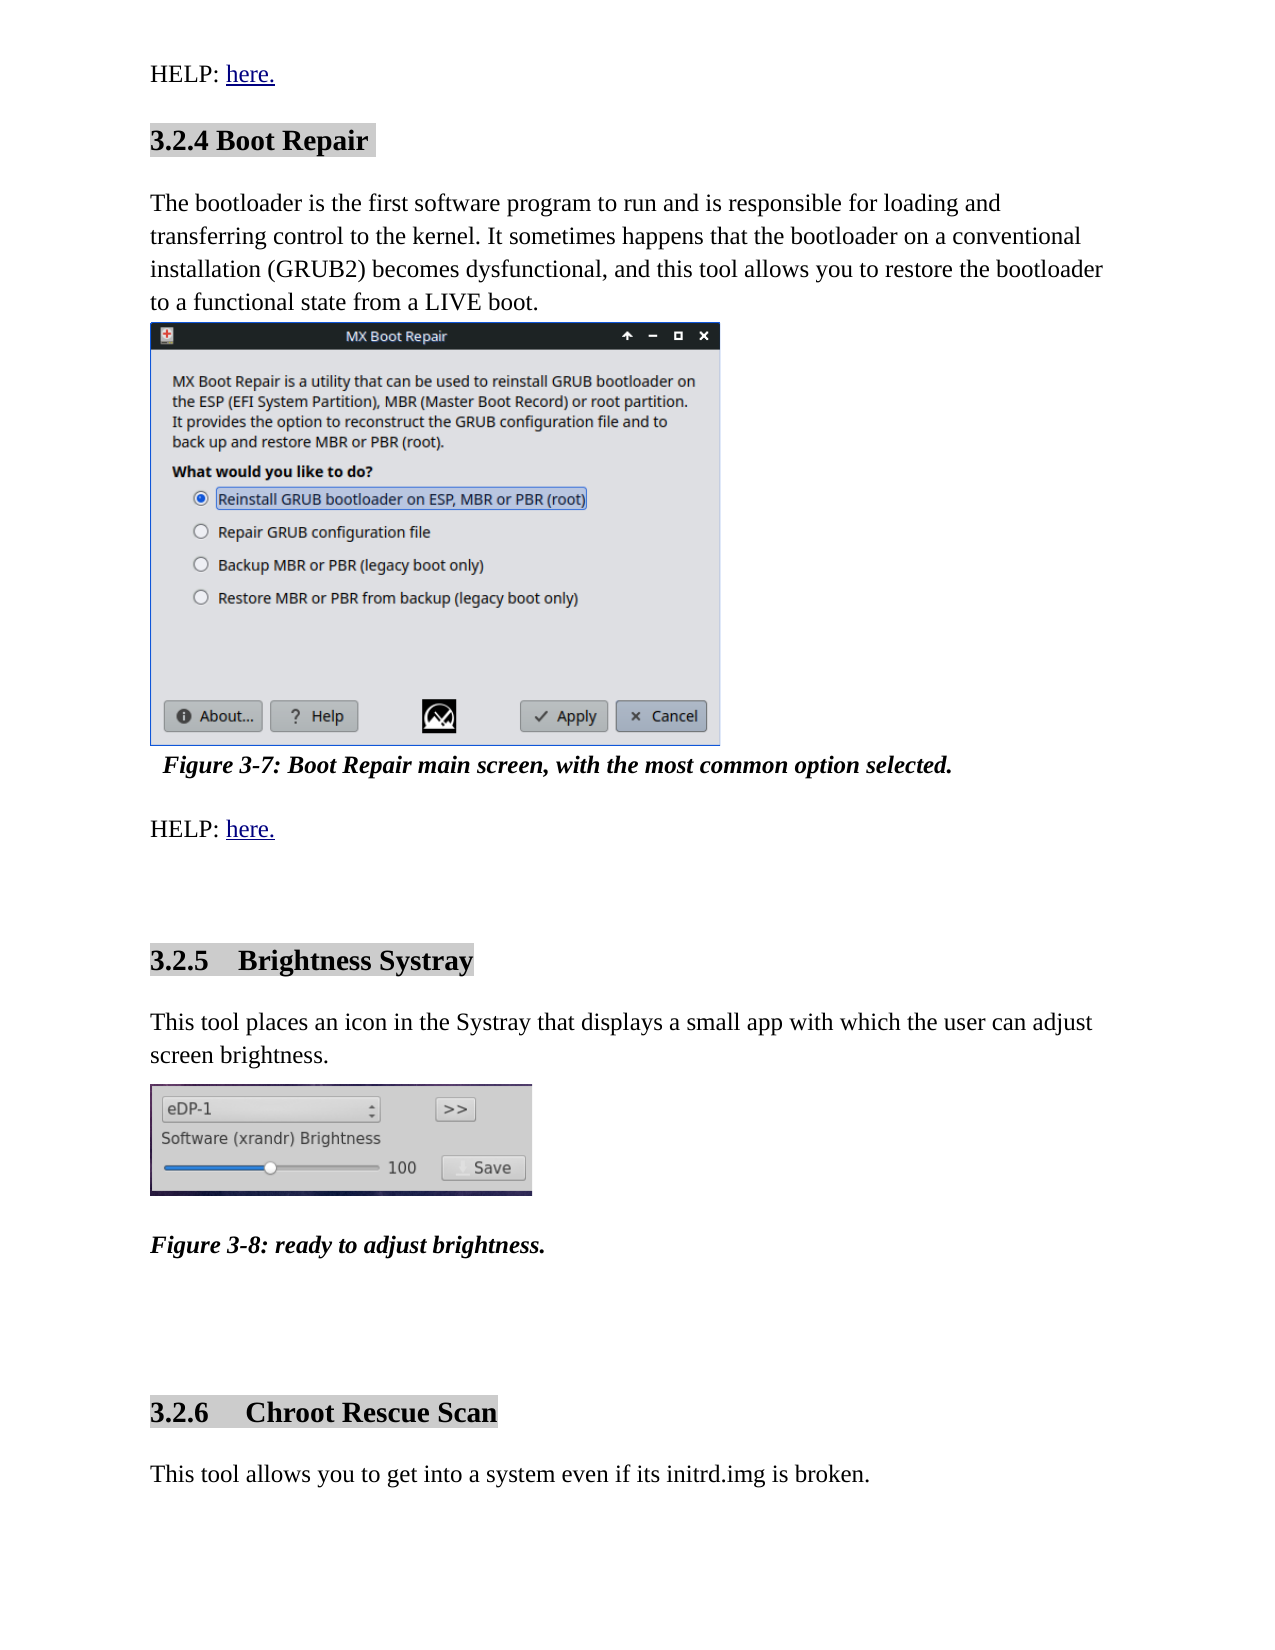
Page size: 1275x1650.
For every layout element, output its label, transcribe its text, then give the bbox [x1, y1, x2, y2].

text Figure 3-7: Boot Repair main screen, with the most common option selected. [150, 352, 1110, 778]
text This tool allows you to get into a system even if its initrd.img is broken. [150, 1459, 1125, 1488]
picture [150, 1084, 533, 1196]
text The bootloader is the first software program to run and is responsible for loading and transferring control to the kernel. It sometimes happens that the bootloader on a conventional installation (GRUB2) becomes dysfunctional, and this tool allows you to restore the bootloader to a functional state from a LIVE boot. [150, 188, 1110, 316]
text Figure 3-8: ready to adjust brightness. [150, 1230, 1125, 1259]
text This tool places an icon in the Systray that displays a small app with which the user can adjust screen brightness. [150, 1007, 1125, 1069]
subtitle 3.2.4 Boot Repair [376, 123, 1125, 157]
text HELP: here. [150, 59, 1125, 88]
text HELP: here. [150, 814, 1125, 843]
picture [150, 322, 721, 746]
subtitle 3.2.5 Brightness Systray [150, 942, 1125, 976]
subtitle 3.2.6 Chroot Rescue Scan [150, 1394, 1125, 1428]
